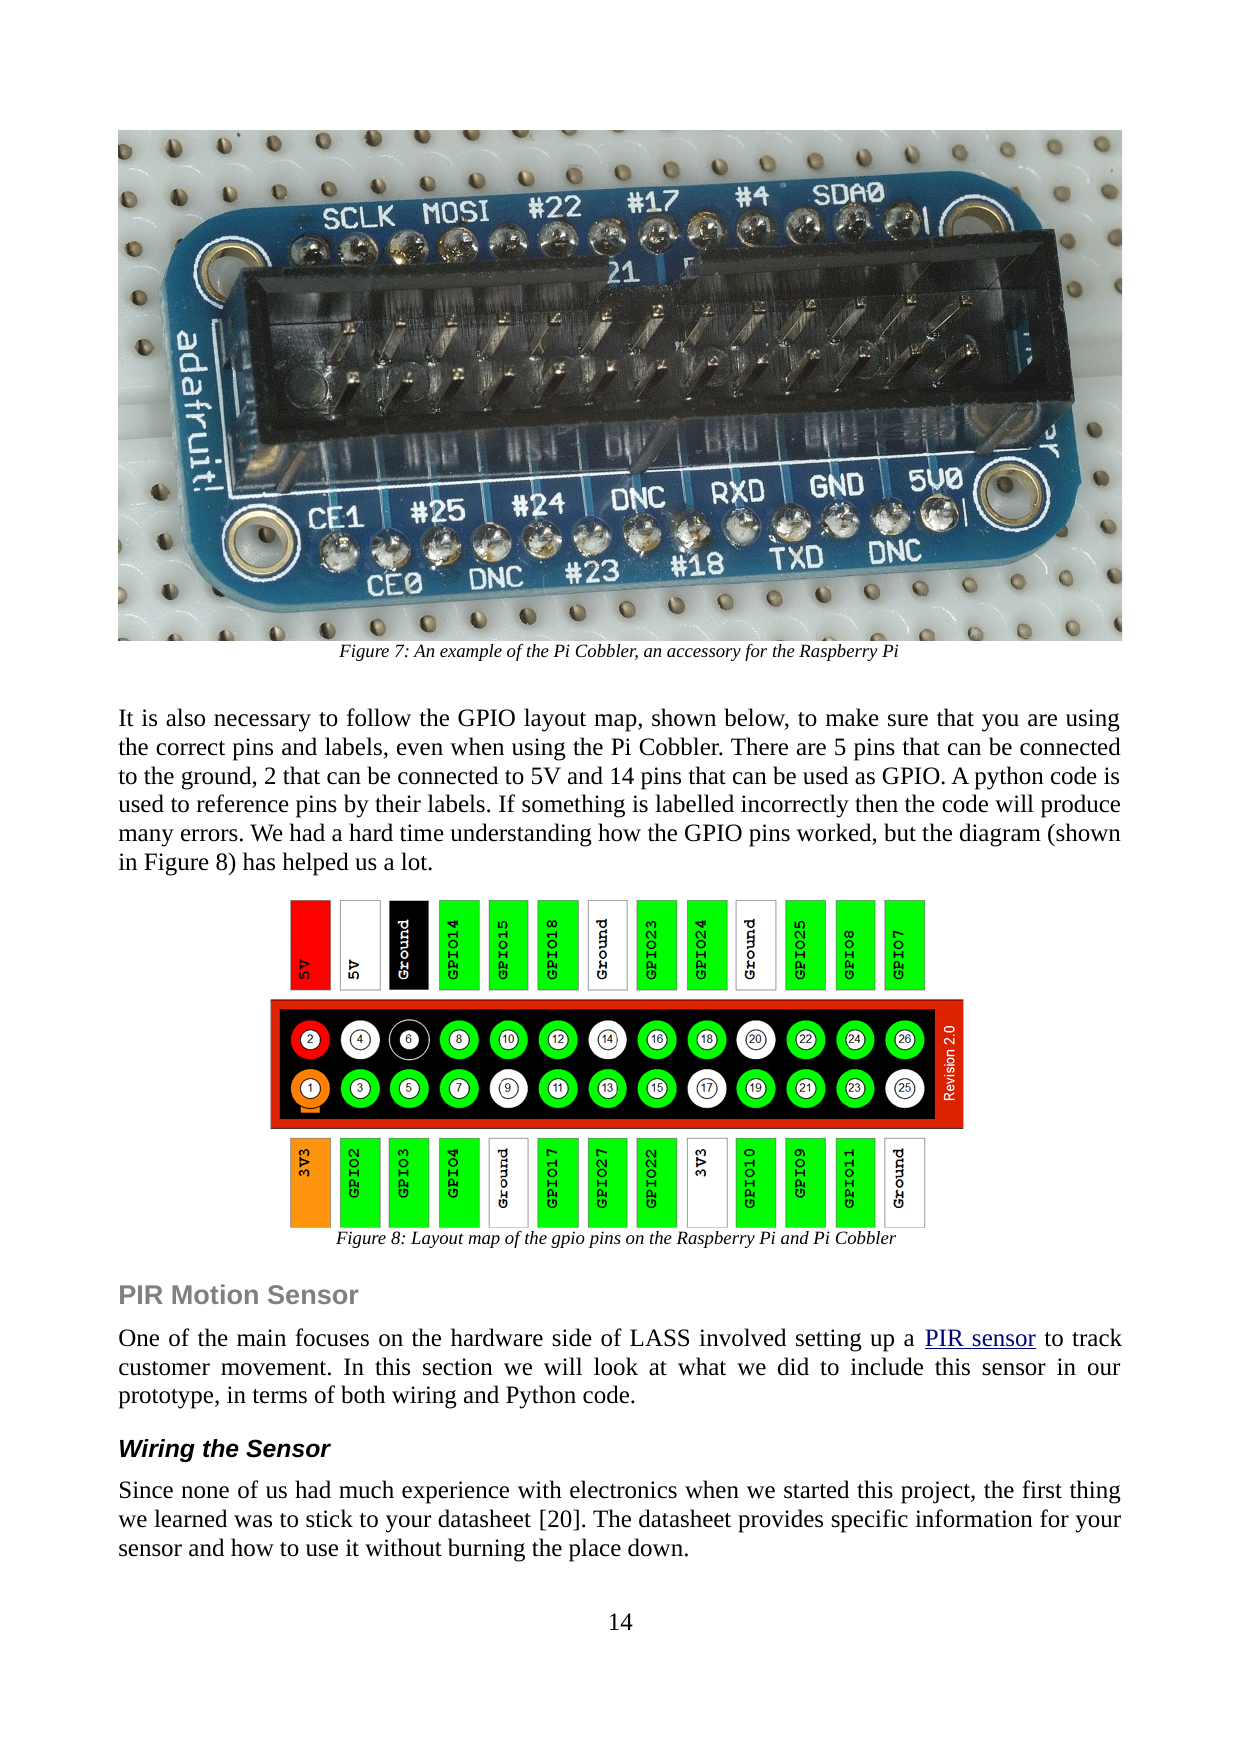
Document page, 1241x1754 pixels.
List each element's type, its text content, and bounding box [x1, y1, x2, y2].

text Since none of us had much experience with electronics when we started this project, the first thing we learned was to stick to your datasheet [20]. The datasheet provides specific information for your sensor and how to use it without burning the place down. [118, 1475, 1122, 1561]
text One of the main focuses on the hardware side of LASS involved setting up a PIR sensor to track customer movement. In this section we will look at what we did to include this sensor in our prototype, in terms of both wiring and Python code. [118, 1323, 1122, 1409]
subtitle Wiring the Sensor [118, 1434, 1122, 1463]
picture [270, 900, 964, 1228]
picture [118, 130, 1123, 641]
text Figure 8: Layout map of the gpio pins on the Raspberry Pi and Pi Cobbler [271, 1228, 963, 1249]
text Figure 7: An example of the Pi Cobbler, an accessory for the Raspberry Pi [118, 641, 1122, 662]
subtitle PIR Motion Sensor [118, 1279, 1122, 1310]
text It is also necessary to follow the GPIO layout map, shown below, to make sure that you are using the correct pins and labels, even when using the Pi Cobbler. There are 5 pins that can be connected to the ground, 2 that can be connected to 5V and 14 pins that can be used as GPIO. A python code is used to reference pins by their labels. If something is labelled incorrectly then the code will produce many errors. We had a hard time understanding how the GPIO pins worked, but the diagram (shown in Figure 8) has helped us a lot. [118, 703, 1122, 876]
